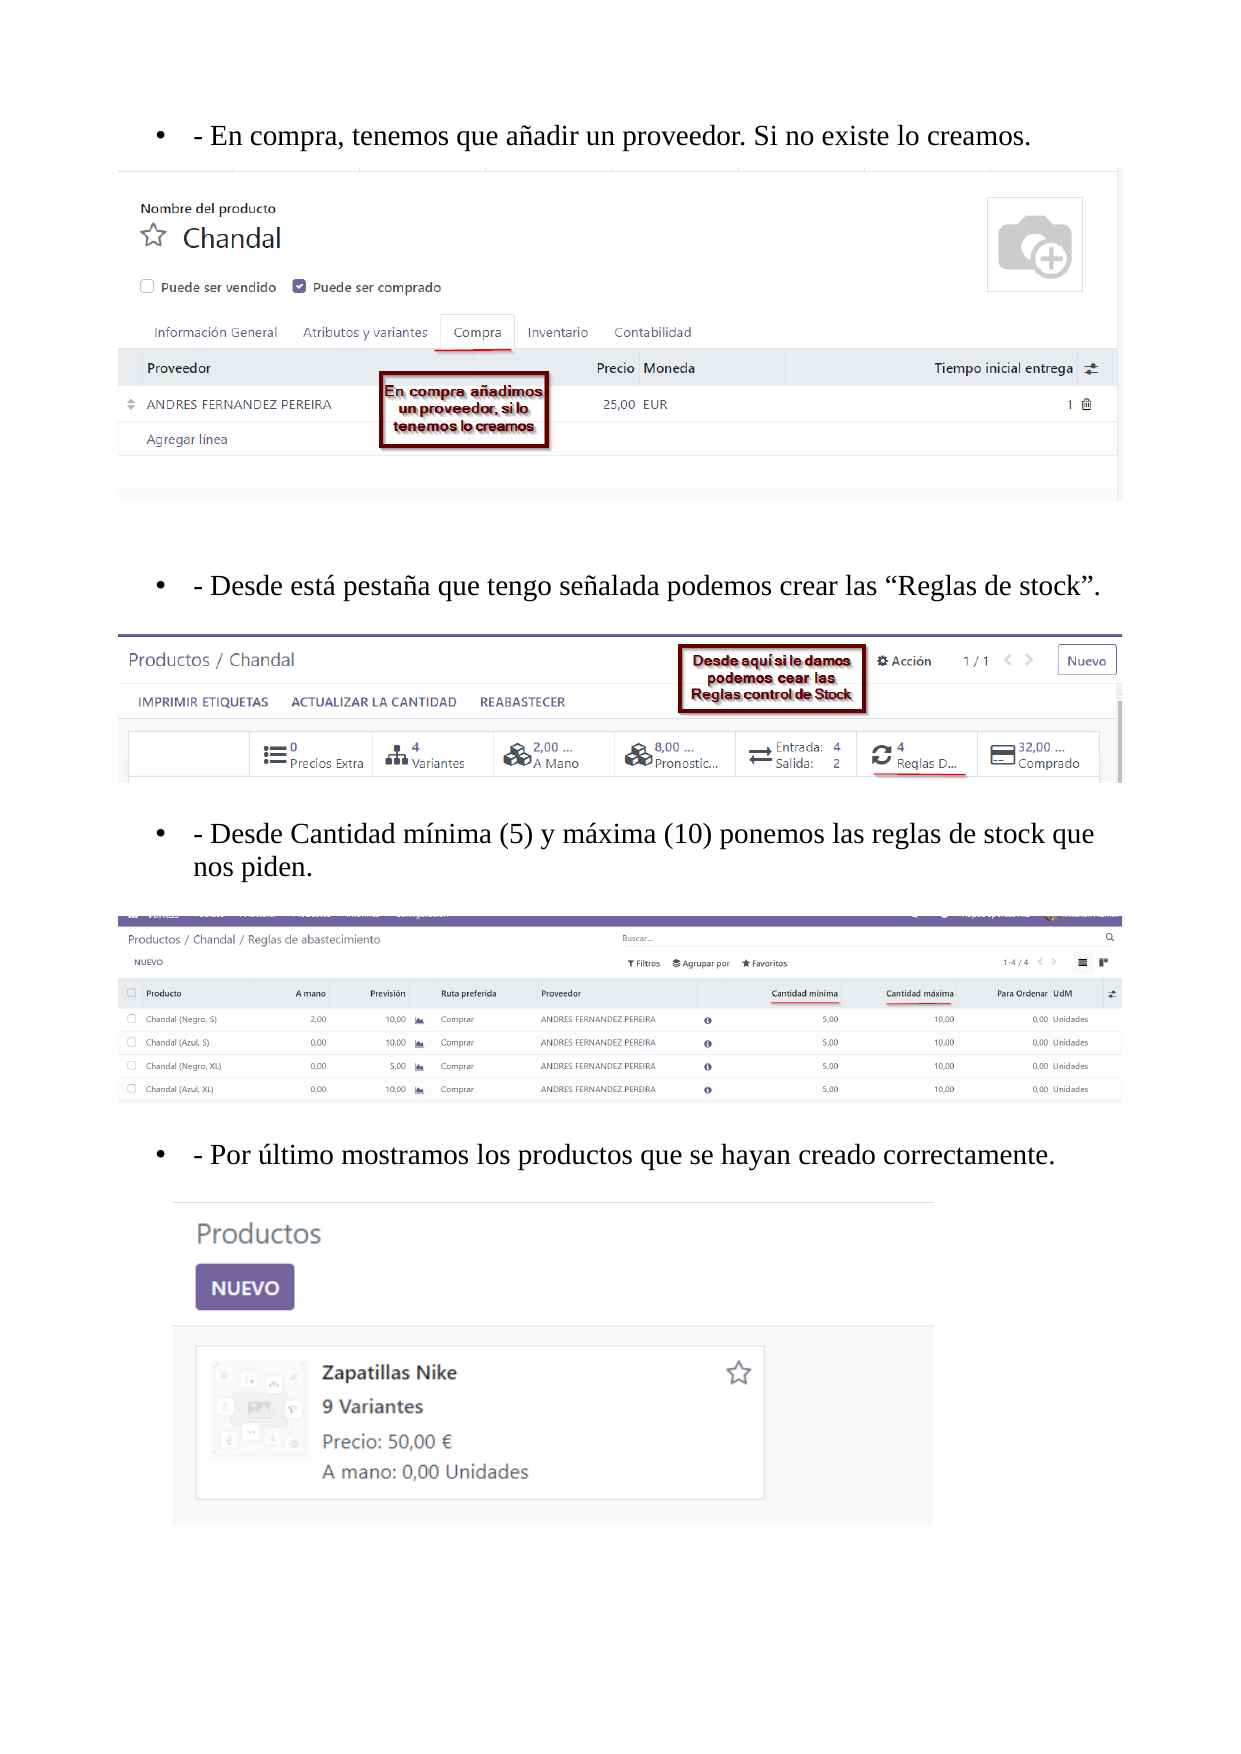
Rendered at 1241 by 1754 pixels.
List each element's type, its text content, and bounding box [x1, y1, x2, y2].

list - En compra, tenemos que añadir un proveedor. Si no existe lo creamos. [156, 118, 1122, 152]
picture [172, 1202, 934, 1524]
picture [118, 634, 1123, 783]
picture [118, 168, 1123, 501]
list - Por último mostramos los productos que se hayan creado correctamente. [156, 1137, 1122, 1171]
list - Desde Cantidad mínima (5) y máxima (10) ponemos las reglas de stock que nos piden. [156, 816, 1122, 883]
list - Desde está pestaña que tengo señalada podemos crear las “Reglas de stock”. [156, 568, 1122, 601]
picture [118, 916, 1123, 1104]
